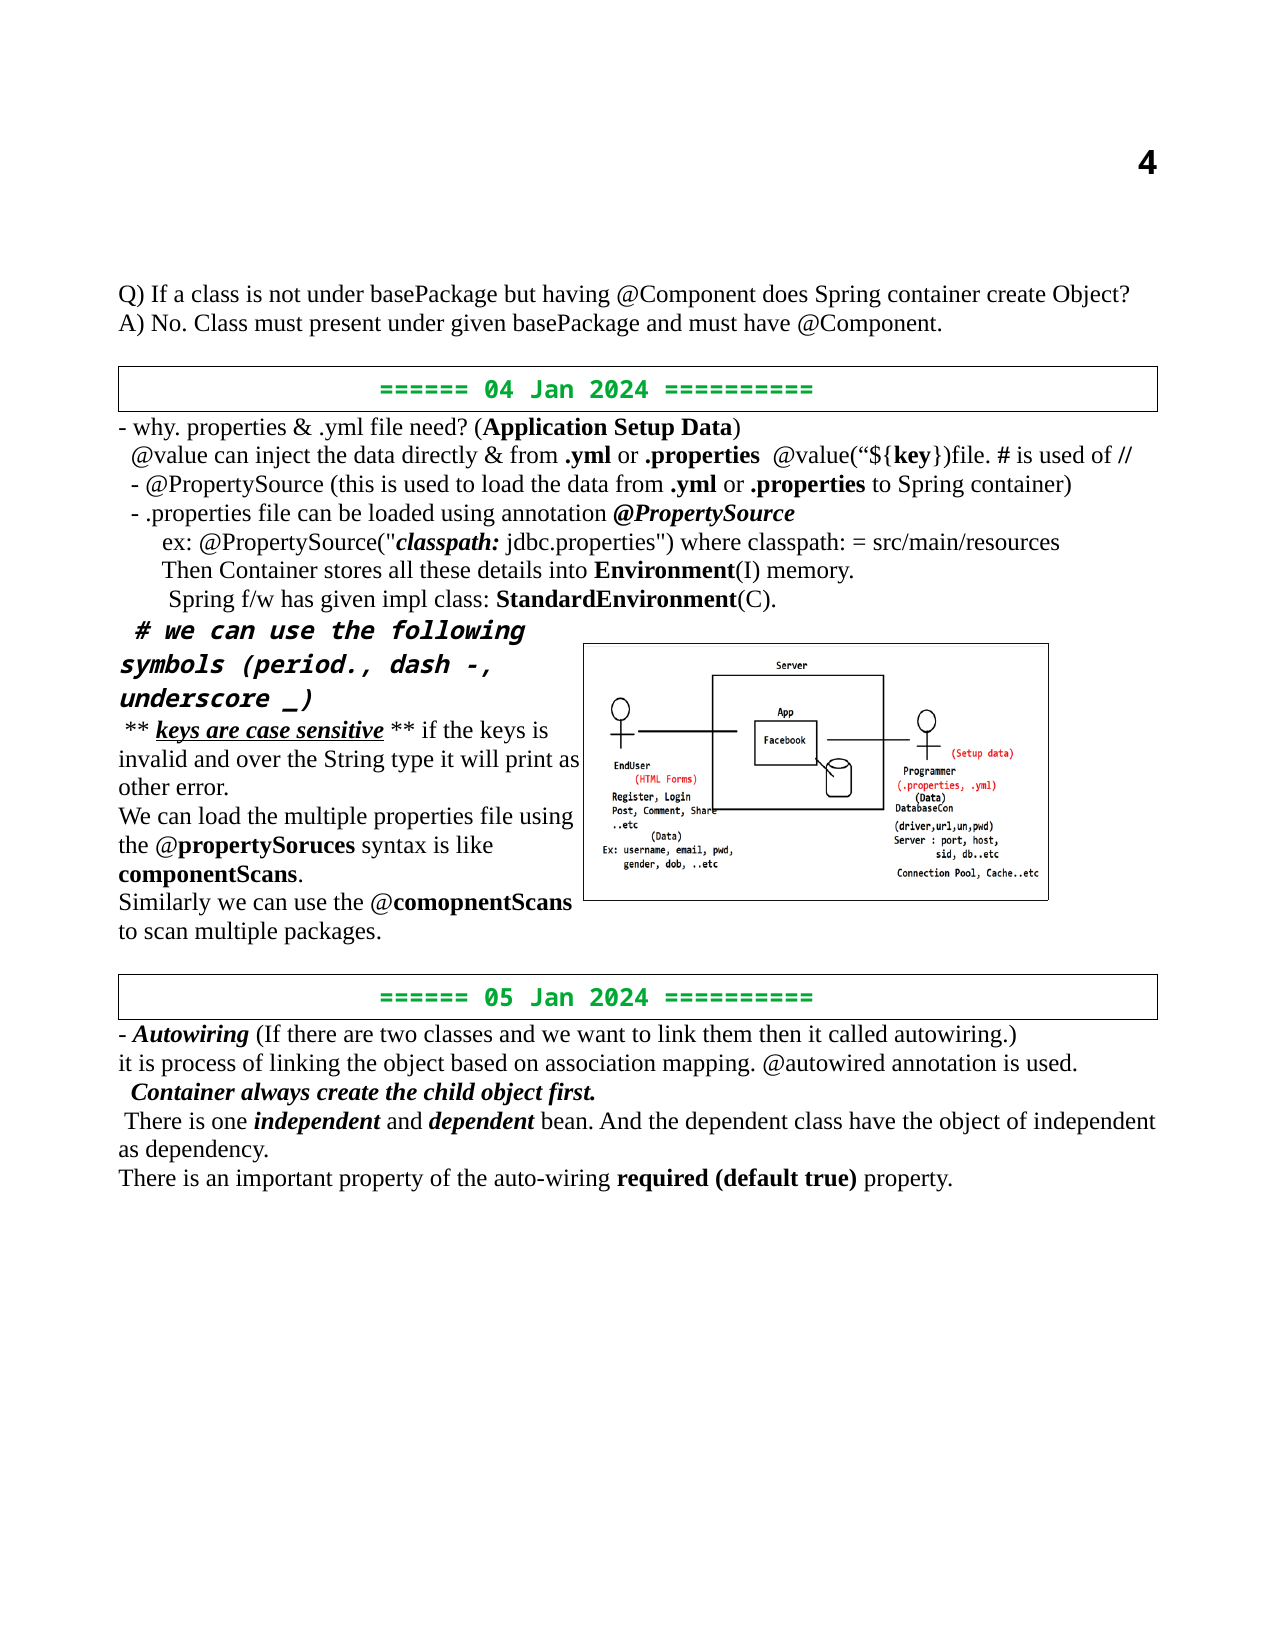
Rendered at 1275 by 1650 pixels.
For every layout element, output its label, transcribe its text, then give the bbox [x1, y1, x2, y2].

text @value can inject the data directly & from .yml or .properties @value(“${key})file. # is used of // [118, 440, 1157, 469]
text # we can use the following symbols (period., dash -, underscore _) [118, 613, 1157, 715]
table_header ====== 05 Jan 2024 ========== [119, 975, 1157, 1019]
text Container always create the child object first. [118, 1077, 1157, 1106]
picture [586, 646, 1045, 898]
text - @PropertySource (this is used to load the data from .yml or .properties to Spring container) - .properties file can be loaded using annotation @PropertySource ex: @PropertySource("classpath: jdbc.properties") where classpath: = src/main/resources Then Container stores all these details into Environment(I) memory. Spring f/w has given impl class: StandardEnvironment(C). [118, 469, 1157, 613]
text - Autowiring (If there are two classes and we want to link them then it called autowiring.) [118, 1020, 1157, 1048]
text [1049, 715, 1157, 887]
text it is process of linking the object based on association mapping. @autowired annotation is used. [118, 1048, 1157, 1077]
text A) No. Class must present under given basePackage and must have @Component. [118, 308, 1157, 366]
text Q) If a class is not under basePackage but having @Component does Spring container create Object? [118, 279, 1157, 308]
text There is one independent and dependent bean. And the dependent class have the object of independent as dependency. [118, 1106, 1157, 1163]
text - why. properties & .yml file need? (Application Setup Data) [118, 412, 1157, 440]
text ** keys are case sensitive ** if the keys is invalid and over the String type it will print as other error. We can load the multiple properties file using the @propertySoruces syntax is like componentScans. [118, 715, 583, 887]
table_header ====== 04 Jan 2024 ========== [119, 367, 1157, 411]
text There is an important property of the auto-wiring required (default true) property. [118, 1163, 1157, 1192]
text Similarly we can use the @comopnentScans to scan multiple packages. [118, 887, 1157, 945]
text [584, 644, 1048, 900]
